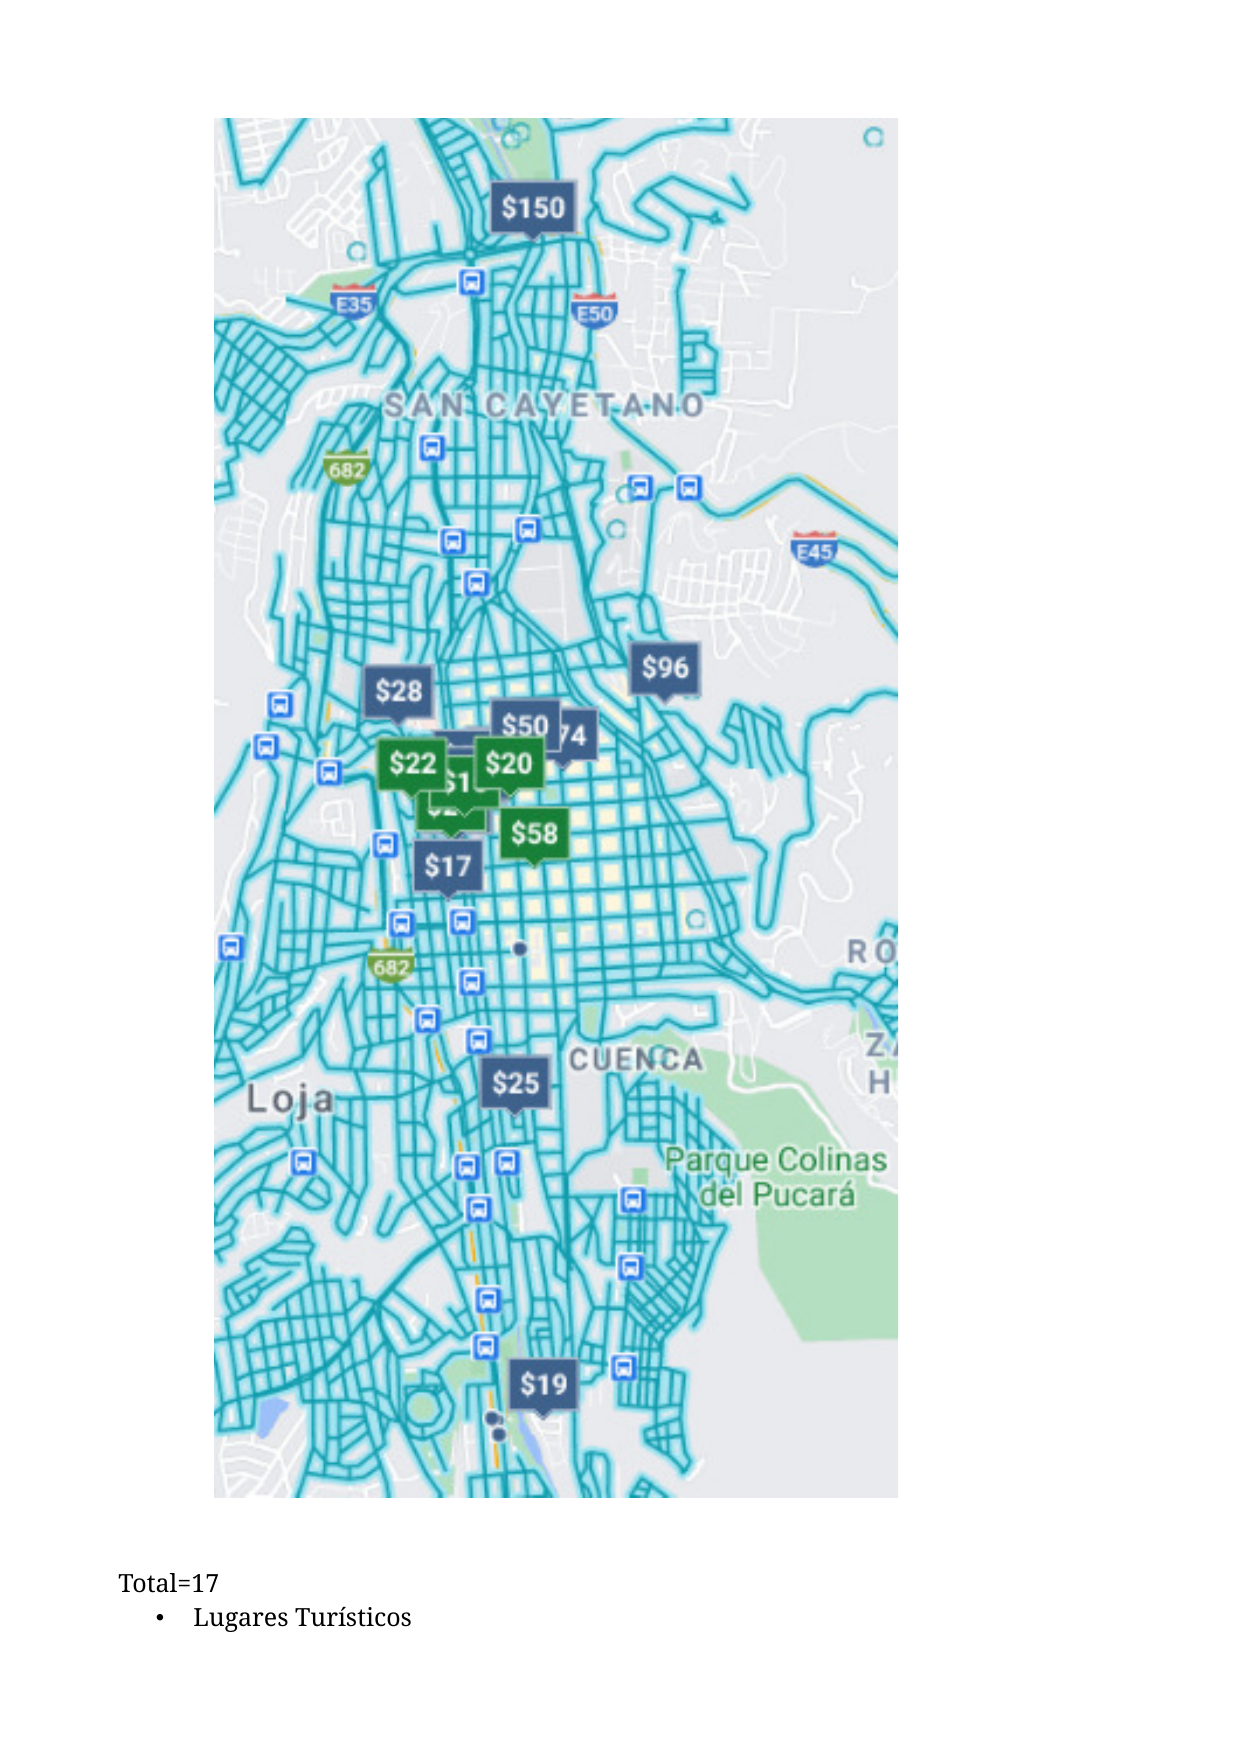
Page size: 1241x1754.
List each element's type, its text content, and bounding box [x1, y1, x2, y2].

list Lugares Turísticos [156, 1600, 1122, 1634]
text Total=17 [118, 1566, 1122, 1600]
picture [214, 118, 899, 1498]
